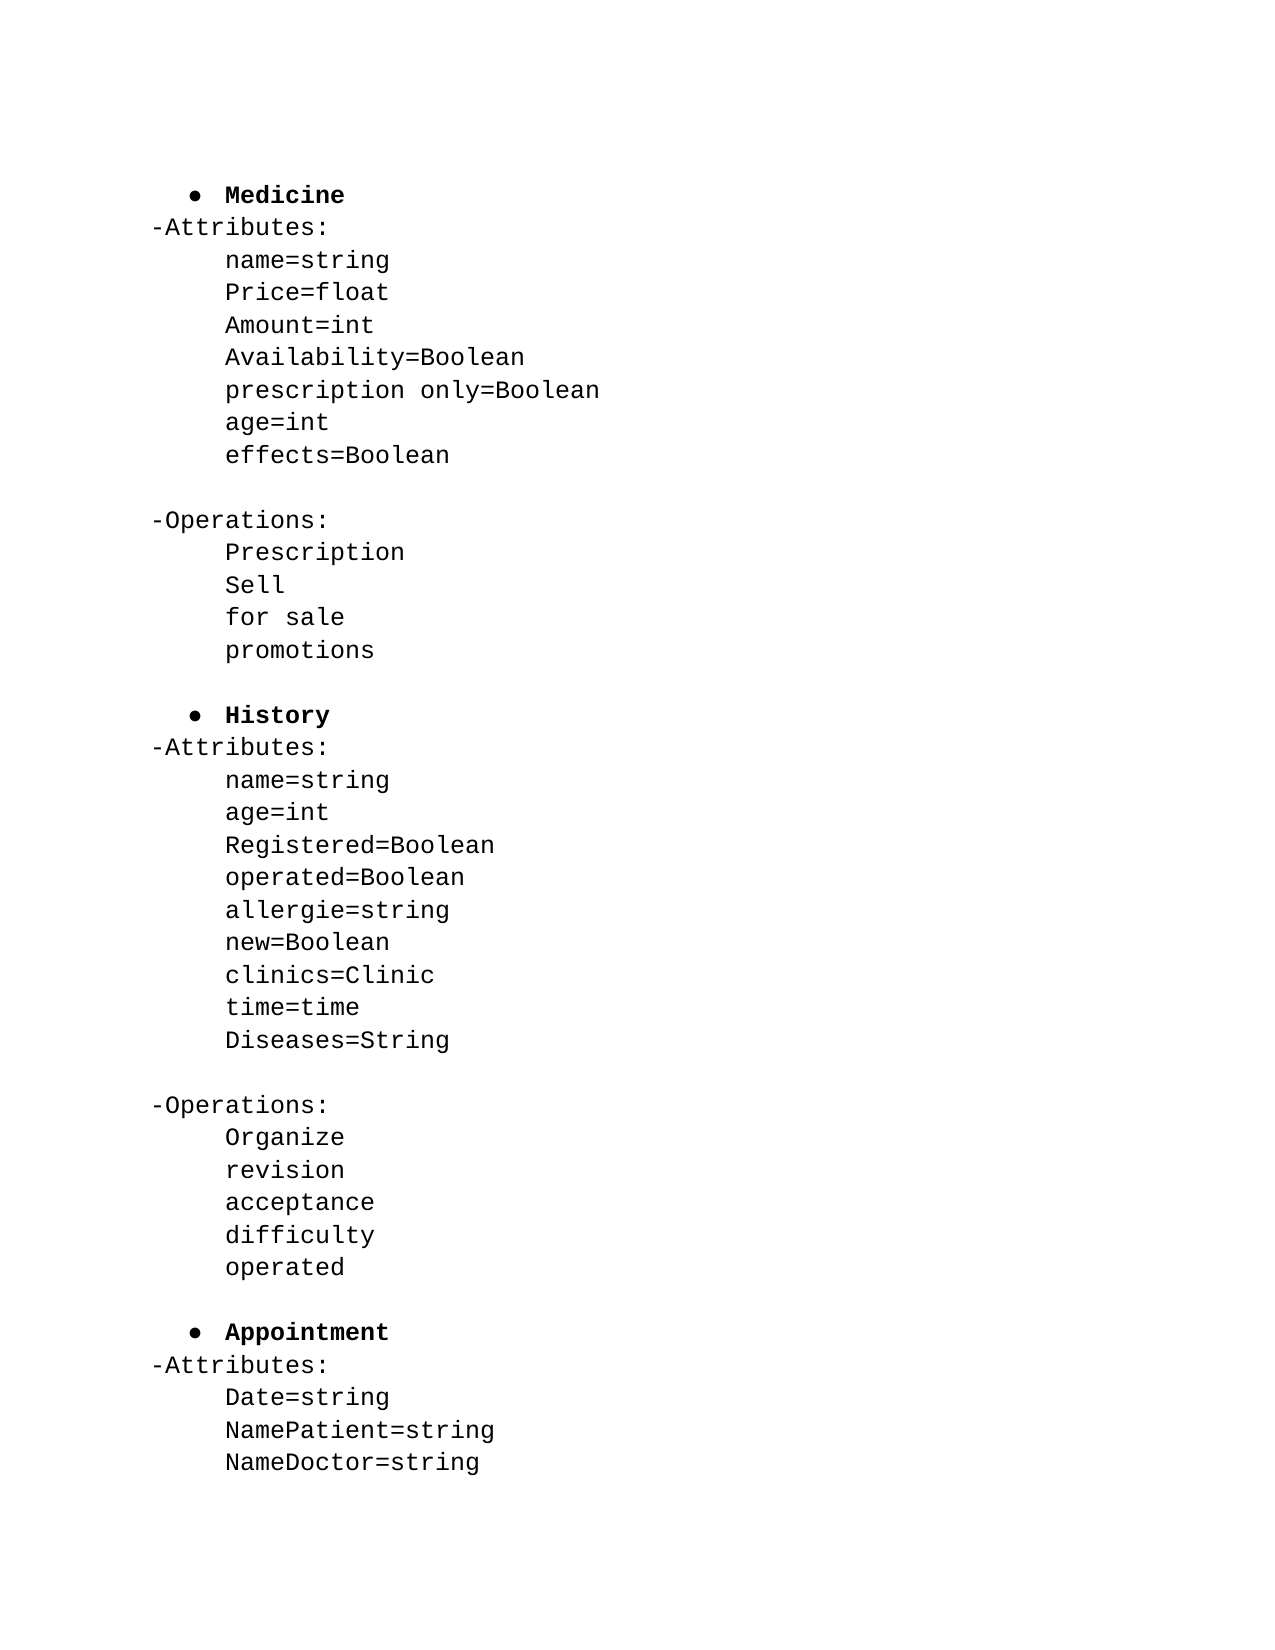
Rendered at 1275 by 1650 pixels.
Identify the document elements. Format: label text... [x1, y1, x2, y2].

text -Attributes: [150, 735, 1125, 763]
text age=int [150, 410, 1125, 438]
text Registered=Boolean [150, 832, 1125, 861]
text -Attributes: [150, 215, 1125, 243]
text NameDoctor=string [150, 1450, 1125, 1478]
text effects=Boolean [150, 442, 1125, 471]
text allergie=string [225, 897, 1125, 926]
text new=Boolean [225, 930, 1125, 958]
text -Operations: [150, 507, 1125, 536]
text name=string [150, 767, 1125, 796]
text Diseases=String [225, 1027, 1125, 1056]
text age=int [150, 800, 1125, 828]
text operated=Boolean [225, 865, 1125, 893]
text Organize [150, 1125, 1125, 1153]
text Date=string [150, 1385, 1125, 1413]
text name=string [150, 247, 1125, 276]
list Appointment [187, 1320, 1125, 1348]
text Sell [150, 572, 1125, 601]
text clinics=Clinic [225, 962, 1125, 991]
text Availability=Boolean [150, 345, 1125, 373]
text revision [225, 1157, 1125, 1186]
text difficulty [225, 1222, 1125, 1251]
list History [187, 702, 1125, 731]
text Amount=int [150, 312, 1125, 341]
text -Attributes: [150, 1352, 1125, 1381]
text time=time [225, 995, 1125, 1023]
text for sale [150, 605, 1125, 633]
text -Operations: [150, 1092, 1125, 1121]
text Prescription [150, 540, 1125, 568]
text promotions [150, 637, 1125, 666]
text NamePatient=string [150, 1417, 1125, 1446]
text Price=float [150, 280, 1125, 308]
text operated [225, 1255, 1125, 1283]
text acceptance [225, 1190, 1125, 1218]
text prescription only=Boolean [150, 377, 1125, 406]
list Medicine [187, 182, 1125, 211]
